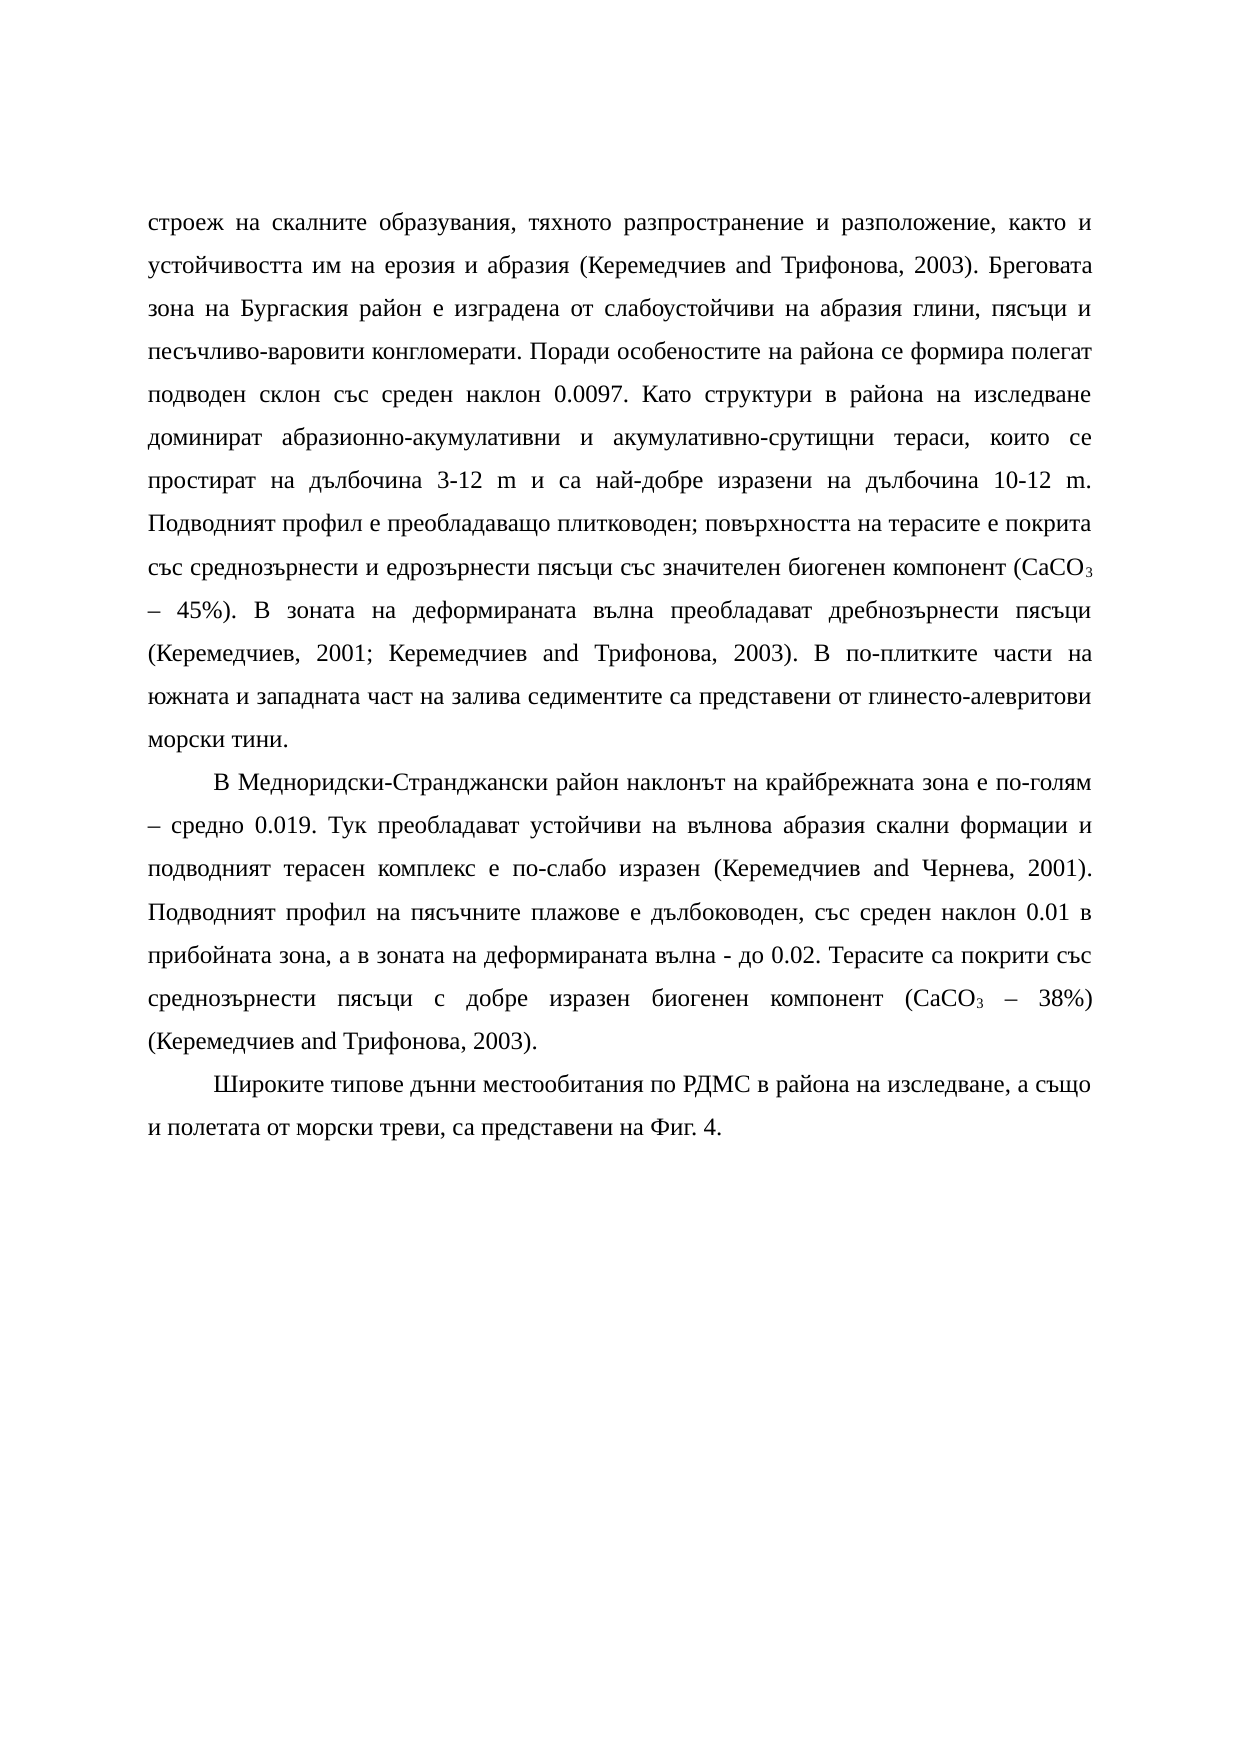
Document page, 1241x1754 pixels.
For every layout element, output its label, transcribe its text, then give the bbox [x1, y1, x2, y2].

text строеж на скалните образувания, тяхното разпространение и разположение, както и устойчивостта им на ерозия и абразия (Керемедчиев and Трифонова, 2003). Бреговата зона на Бургаския район е изградена от слабоустойчиви на абразия глини, пясъци и песъчливо-варовити конгломерати. Поради особеностите на района се формира полегат подводен склон със среден наклон 0.0097. Като структури в района на изследване доминират абразионно-акумулативни и акумулативно-срутищни тераси, които се простират на дълбочина 3-12 m и са най-добре изразени на дълбочина 10-12 m. Подводният профил е преобладаващо плитководен; повърхността на терасите е покрита със среднозърнести и едрозърнести пясъци със значителен биогенен компонент (CaCO3 – 45%). В зоната на деформираната вълна преобладават дребнозърнести пясъци (Керемедчиев, 2001; Керемедчиев and Трифонова, 2003). В по-плитките части на южната и западната част на залива седиментите са представени от глинесто-алевритови морски тини. [148, 207, 1093, 753]
text В Медноридски-Странджански район наклонът на крайбрежната зона е по-голям – средно 0.019. Тук преобладават устойчиви на вълнова абразия скални формации и подводният терасен комплекс е по-слабо изразен (Керемедчиев and Чернева, 2001). Подводният профил на пясъчните плажове е дълбоководен, със среден наклон 0.01 в прибойната зона, а в зоната на деформираната вълна - до 0.02. Терасите са покрити със среднозърнести пясъци с добре изразен биогенен компонент (CaCO3 – 38%) (Керемедчиев and Трифонова, 2003). [148, 767, 1093, 1055]
text Широките типове дънни местообитания по РДМС в района на изследване, а също и полетата от морски треви, са представени на Фиг. 4. [148, 1069, 1093, 1141]
